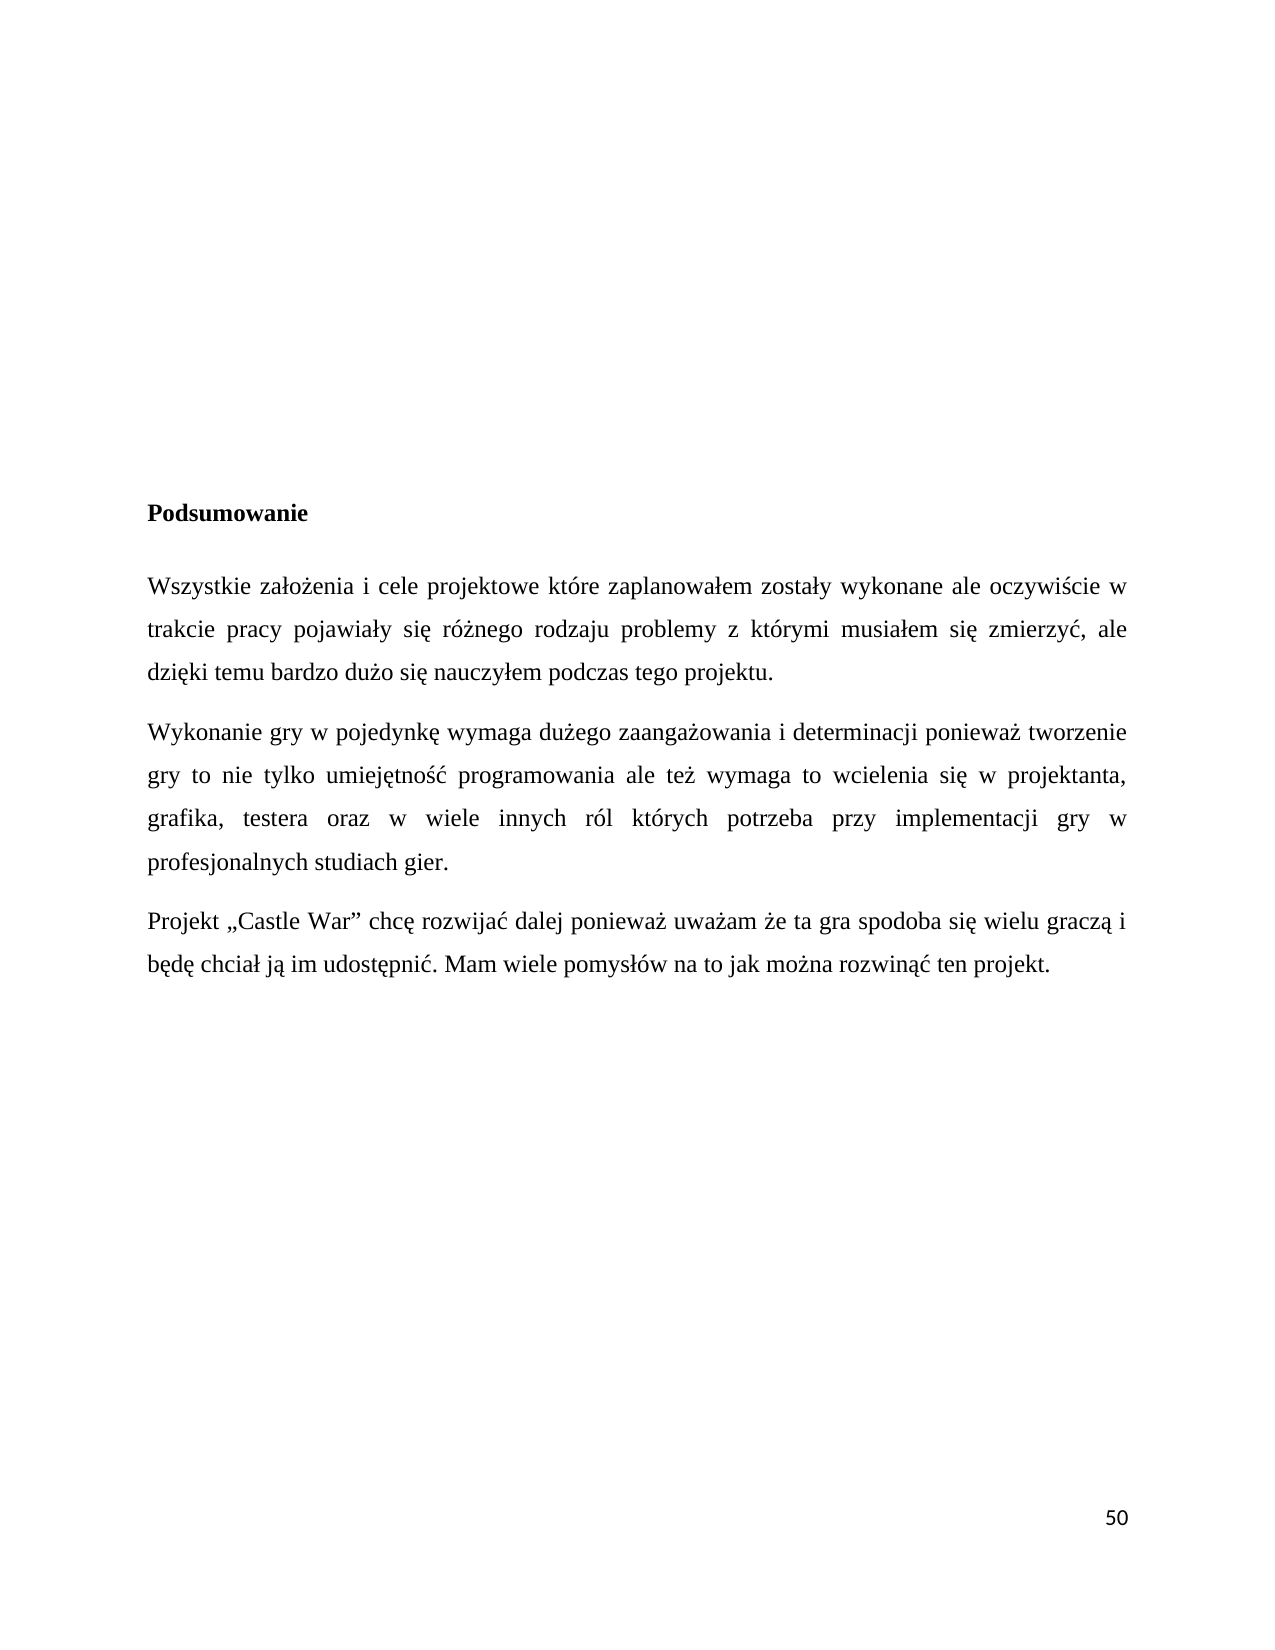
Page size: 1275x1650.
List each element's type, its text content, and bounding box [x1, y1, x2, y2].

text Projekt „Castle War” chcę rozwijać dalej ponieważ uważam że ta gra spodoba się wielu graczą i będę chciał ją im udostępnić. Mam wiele pomysłów na to jak można rozwinąć ten projekt. [147, 906, 1128, 978]
text Wszystkie założenia i cele projektowe które zaplanowałem zostały wykonane ale oczywiście w trakcie pracy pojawiały się różnego rodzaju problemy z którymi musiałem się zmierzyć, ale dzięki temu bardzo dużo się nauczyłem podczas tego projektu. [147, 571, 1128, 686]
text Wykonanie gry w pojedynkę wymaga dużego zaangażowania i determinacji ponieważ tworzenie gry to nie tylko umiejętność programowania ale też wymaga to wcielenia się w projektanta, grafika, testera oraz w wiele innych ról których potrzeba przy implementacji gry w profesjonalnych studiach gier. [147, 717, 1128, 875]
subtitle Podsumowanie [147, 498, 1128, 526]
